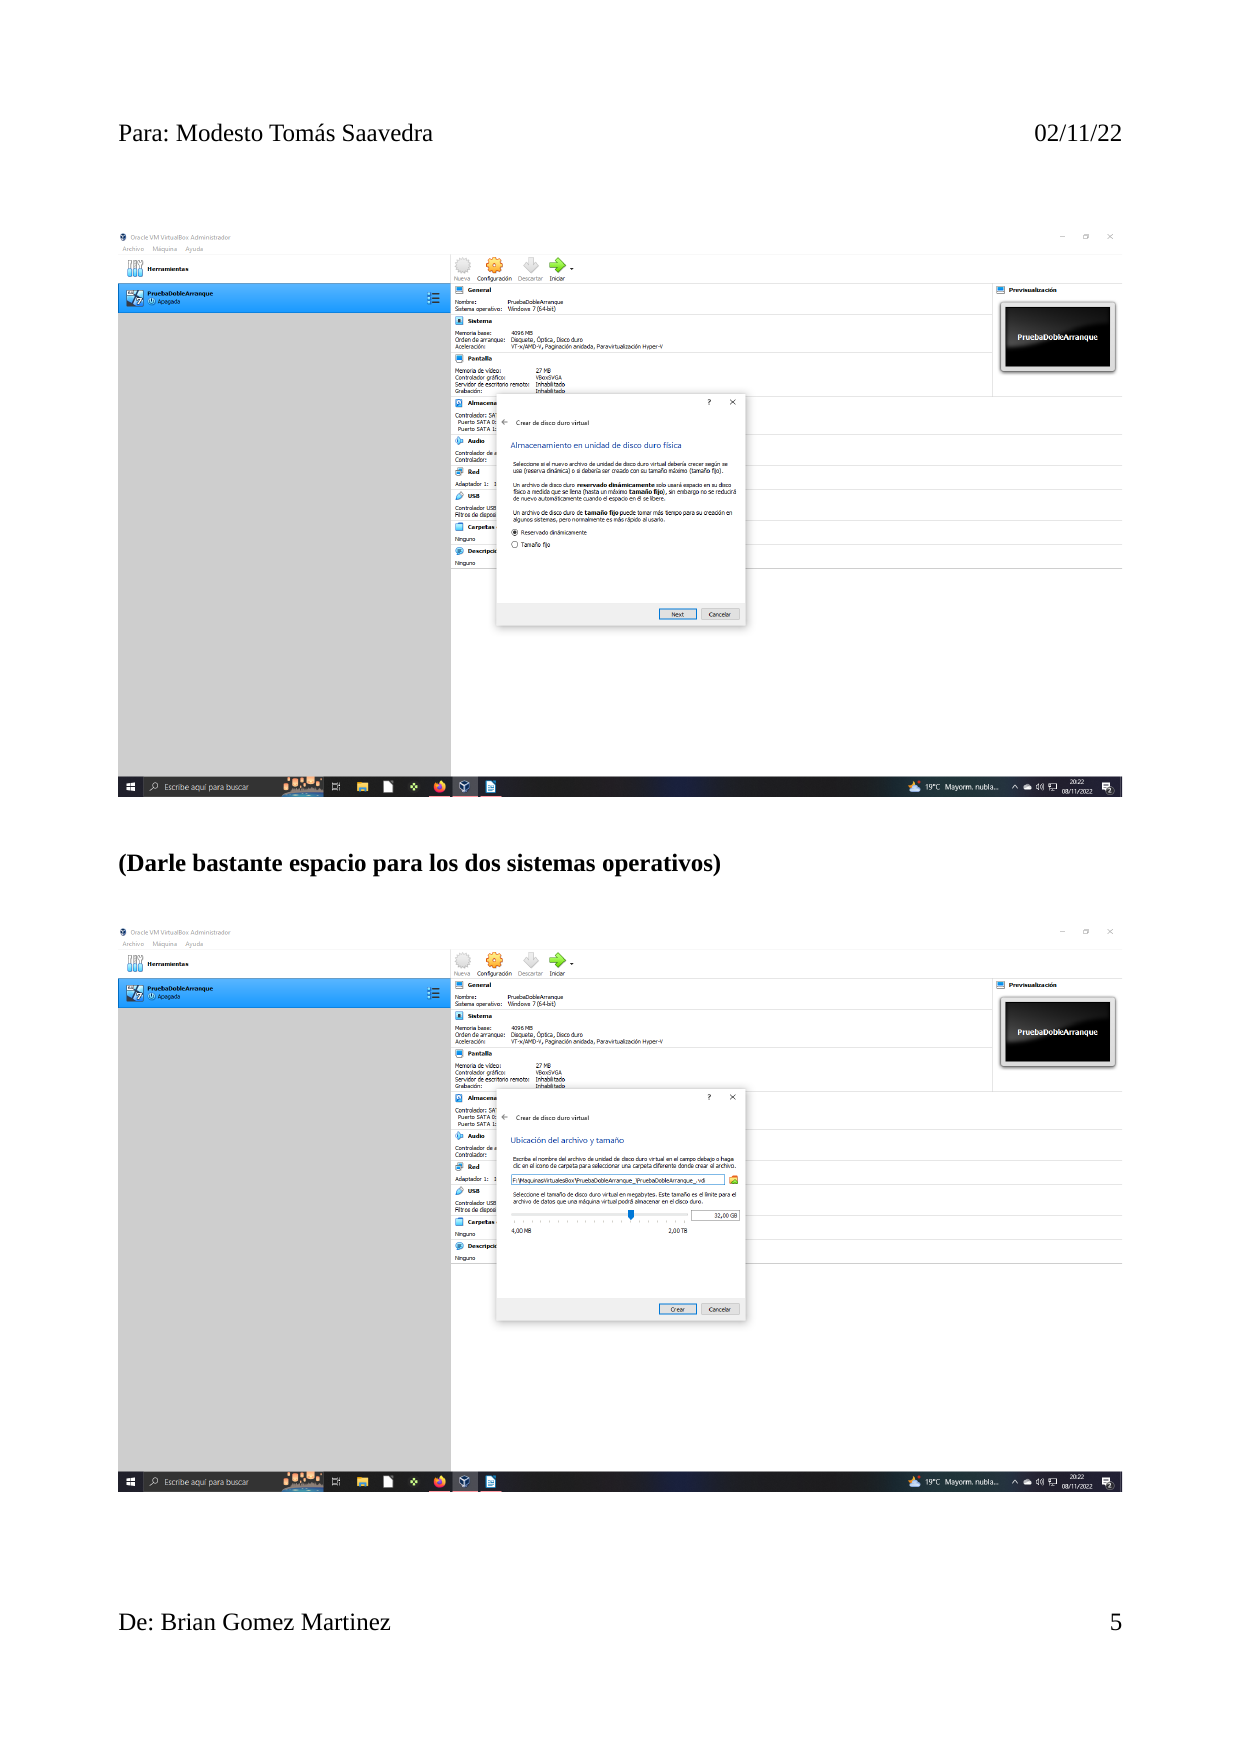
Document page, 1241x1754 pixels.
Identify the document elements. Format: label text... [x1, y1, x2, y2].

picture [118, 927, 1123, 1492]
picture [118, 231, 1123, 797]
text (Darle bastante espacio para los dos sistemas operativos) [118, 848, 1122, 877]
